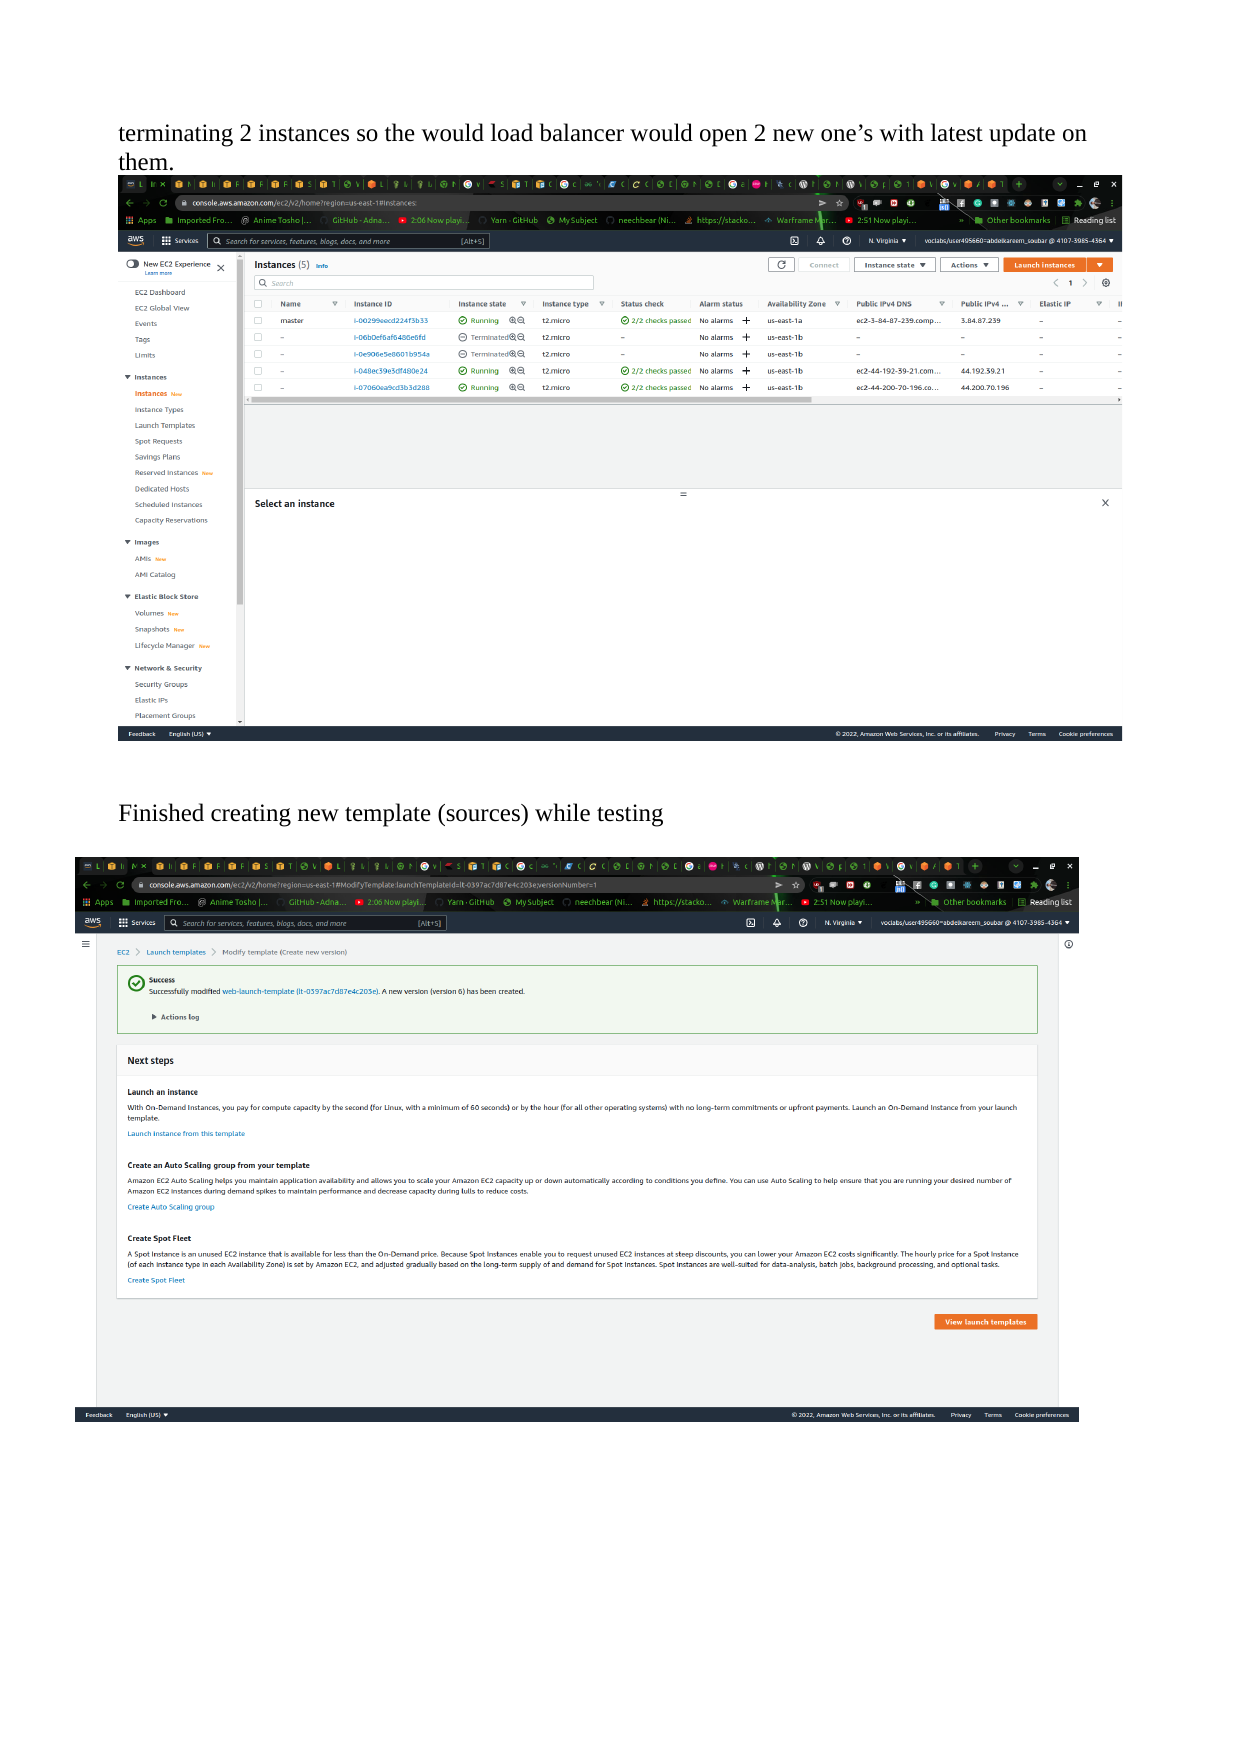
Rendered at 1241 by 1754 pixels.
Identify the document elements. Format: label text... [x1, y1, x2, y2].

text terminating 2 instances so the would load balancer would open 2 new one’s with latest update on them. [118, 118, 1122, 175]
text Finished creating new template (sources) while testing [118, 798, 1122, 827]
picture [118, 175, 1123, 741]
picture [75, 857, 1079, 1422]
